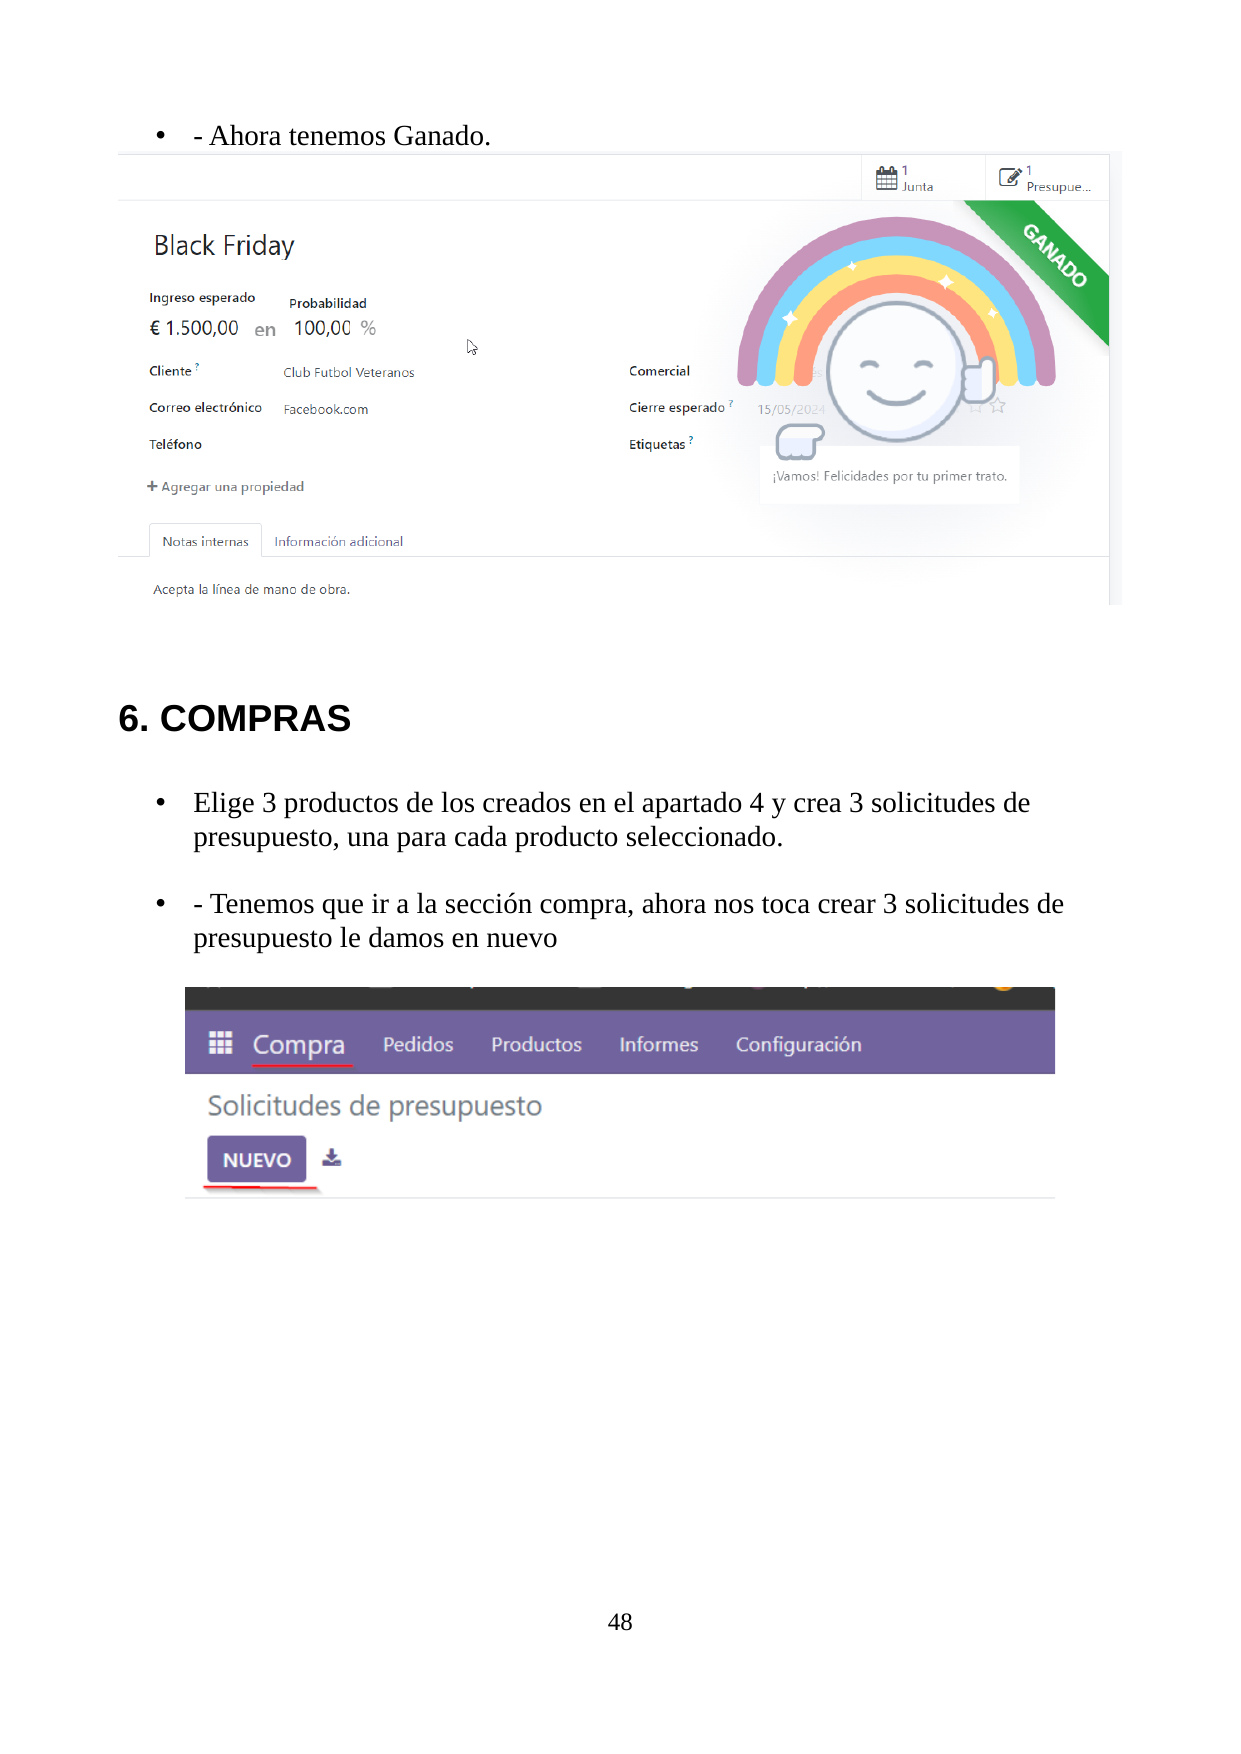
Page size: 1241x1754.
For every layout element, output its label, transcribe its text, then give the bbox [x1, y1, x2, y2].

list - Ahora tenemos Ganado. [156, 118, 1122, 151]
list presupuesto, una para cada producto seleccionado. [156, 819, 1122, 853]
subtitle 6. COMPRAS [118, 696, 1122, 739]
list Elige 3 productos de los creados en el apartado 4 y crea 3 solicitudes de [156, 786, 1122, 819]
list - Tenemos que ir a la sección compra, ahora nos toca crear 3 solicitudes de presupuesto le damos en nuevo [156, 886, 1122, 953]
picture [118, 151, 1123, 605]
picture [185, 987, 1056, 1205]
